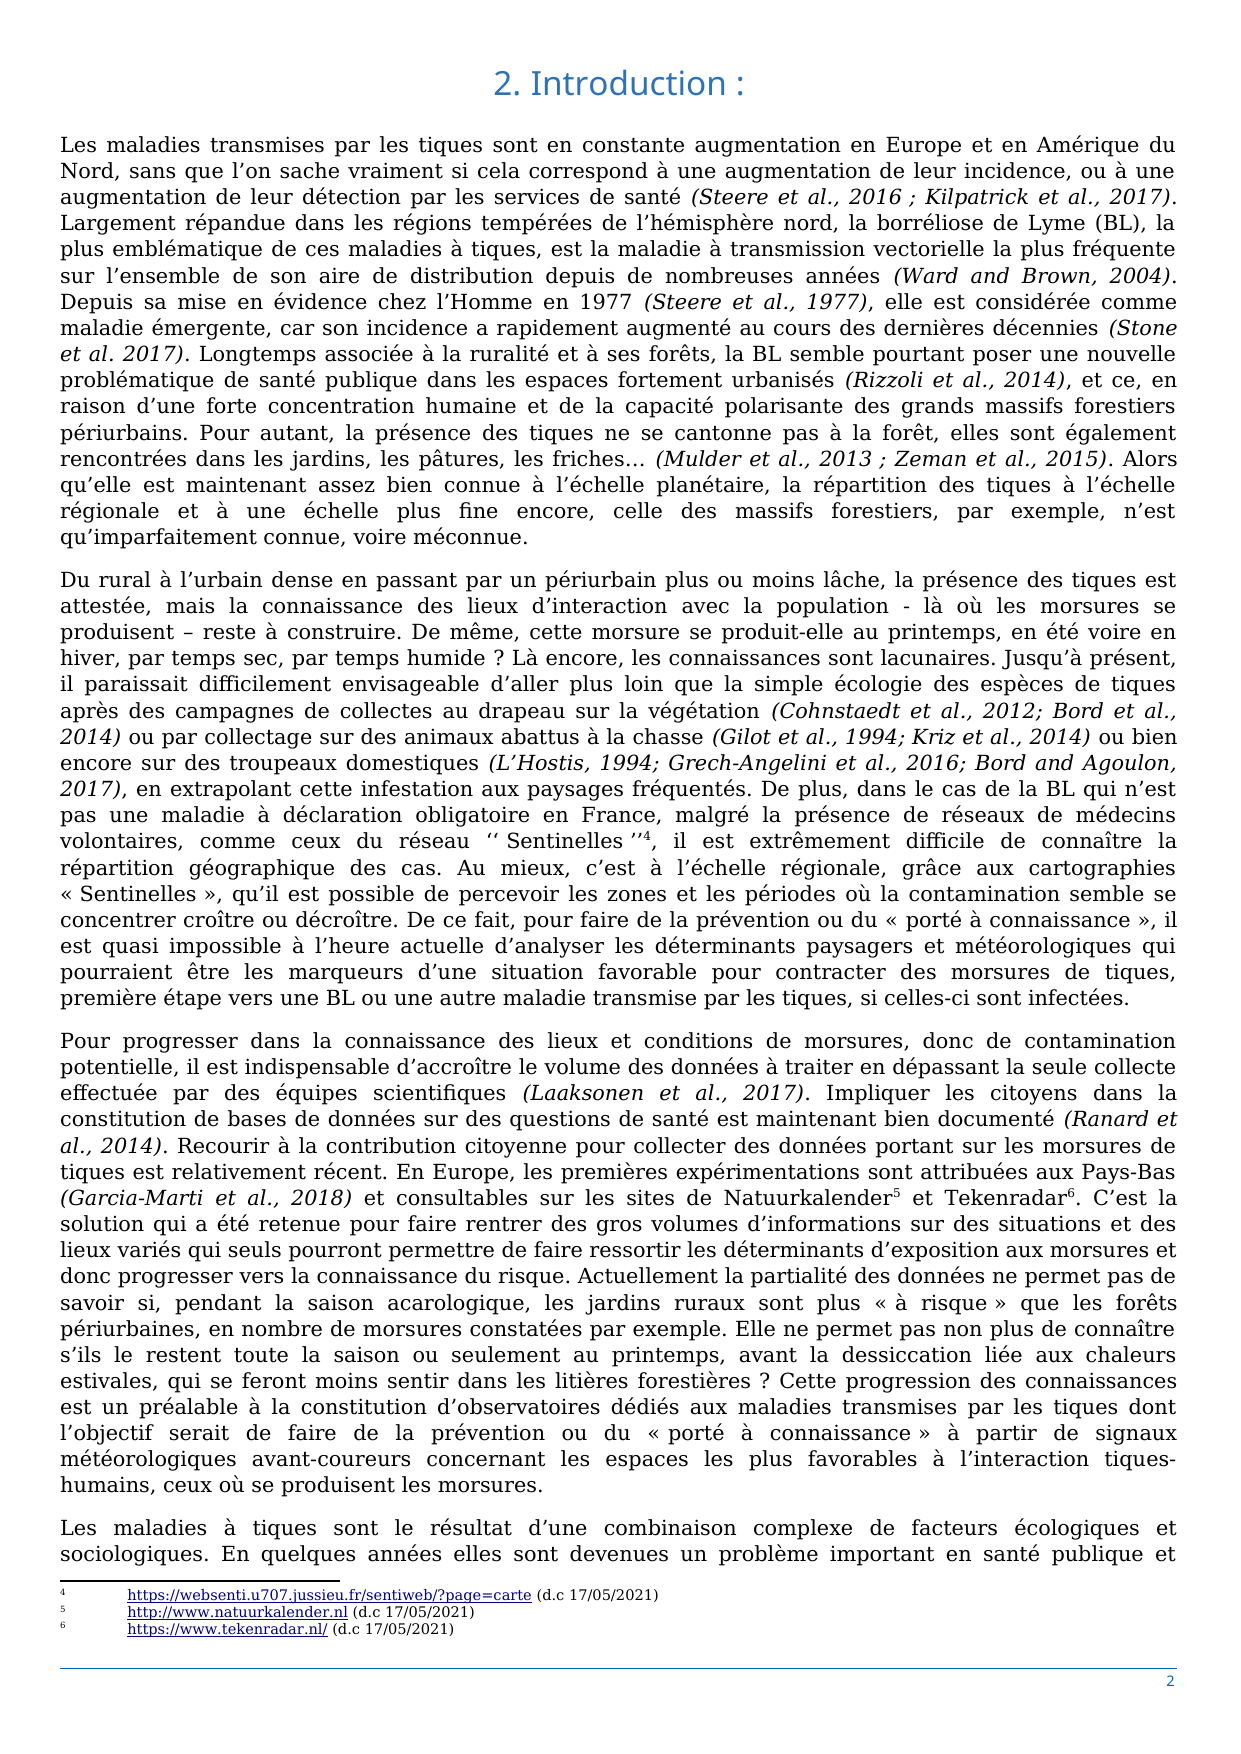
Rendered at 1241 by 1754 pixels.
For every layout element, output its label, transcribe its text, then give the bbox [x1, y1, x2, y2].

text https://www.tekenradar.nl/ (d.c 17/05/2021) [60, 1621, 1177, 1638]
text Du rural à l’urbain dense en passant par un périurbain plus ou moins lâche, la présence des tiques est attestée, mais la connaissance des lieux d’interaction avec la population - là où les morsures se produisent – reste à construire. De même, cette morsure se produit-elle au printemps, en été voire en hiver, par temps sec, par temps humide ? Là encore, les connaissances sont lacunaires. Jusqu’à présent, il paraissait difficilement envisageable d’aller plus loin que la simple écologie des espèces de tiques après des campagnes de collectes au drapeau sur la végétation (Cohnstaedt et al., 2012; Bord et al., 2014) ou par collectage sur des animaux abattus à la chasse (Gilot et al., 1994; Kriz et al., 2014) ou bien encore sur des troupeaux domestiques (L’Hostis, 1994; Grech-Angelini et al., 2016; Bord and Agoulon, 2017), en extrapolant cette infestation aux paysages fréquentés. De plus, dans le cas de la BL qui n’est pas une maladie à déclaration obligatoire en France, malgré la présence de réseaux de médecins volontaires, comme ceux du réseau ‘‘ Sentinelles ’’, il est extrêmement difficile de connaître la répartition géographique des cas. Au mieux, c’est à l’échelle régionale, grâce aux cartographies « Sentinelles », qu’il est possible de percevoir les zones et les périodes où la contamination semble se concentrer croître ou décroître. De ce fait, pour faire de la prévention ou du « porté à connaissance », il est quasi impossible à l’heure actuelle d’analyser les déterminants paysagers et météorologiques qui pourraient être les marqueurs d’une situation favorable pour contracter des morsures de tiques, première étape vers une BL ou une autre maladie transmise par les tiques, si celles-ci sont infectées. [60, 568, 1177, 1011]
text http://www.natuurkalender.nl (d.c 17/05/2021) [60, 1604, 1177, 1621]
text Les maladies à tiques sont le résultat d’une combinaison complexe de facteurs écologiques et sociologiques. En quelques années elles sont devenues un problème important en santé publique et [60, 1516, 1177, 1567]
text Pour progresser dans la connaissance des lieux et conditions de morsures, donc de contamination potentielle, il est indispensable d’accroître le volume des données à traiter en dépassant la seule collecte effectuée par des équipes scientifiques (Laaksonen et al., 2017). Impliquer les citoyens dans la constitution de bases de données sur des questions de santé est maintenant bien documenté (Ranard et al., 2014). Recourir à la contribution citoyenne pour collecter des données portant sur les morsures de tiques est relativement récent. En Europe, les premières expérimentations sont attribuées aux Pays-Bas (Garcia-Marti et al., 2018) et consultables sur les sites de Natuurkalender et Tekenradar. C’est la solution qui a été retenue pour faire rentrer des gros volumes d’informations sur des situations et des lieux variés qui seuls pourront permettre de faire ressortir les déterminants d’exposition aux morsures et donc progresser vers la connaissance du risque. Actuellement la partialité des données ne permet pas de savoir si, pendant la saison acarologique, les jardins ruraux sont plus « à risque » que les forêts périurbaines, en nombre de morsures constatées par exemple. Elle ne permet pas non plus de connaître s’ils le restent toute la saison ou seulement au printemps, avant la dessiccation liée aux chaleurs estivales, qui se feront moins sentir dans les litières forestières ? Cette progression des connaissances est un préalable à la constitution d’observatoires dédiés aux maladies transmises par les tiques dont l’objectif serait de faire de la prévention ou du « porté à connaissance » à partir de signaux météorologiques avant-coureurs concernant les espaces les plus favorables à l’interaction tiques-humains, ceux où se produisent les morsures. [60, 1029, 1177, 1498]
text Les maladies transmises par les tiques sont en constante augmentation en Europe et en Amérique du Nord, sans que l’on sache vraiment si cela correspond à une augmentation de leur incidence, ou à une augmentation de leur détection par les services de santé (Steere et al., 2016 ; Kilpatrick et al., 2017). Largement répandue dans les régions tempérées de l’hémisphère nord, la borréliose de Lyme (BL), la plus emblématique de ces maladies à tiques, est la maladie à transmission vectorielle la plus fréquente sur l’ensemble de son aire de distribution depuis de nombreuses années (Ward and Brown, 2004). Depuis sa mise en évidence chez l’Homme en 1977 (Steere et al., 1977), elle est considérée comme maladie émergente, car son incidence a rapidement augmenté au cours des dernières décennies (Stone et al. 2017). Longtemps associée à la ruralité et à ses forêts, la BL semble pourtant poser une nouvelle problématique de santé publique dans les espaces fortement urbanisés (Rizzoli et al., 2014), et ce, en raison d’une forte concentration humaine et de la capacité polarisante des grands massifs forestiers périurbains. Pour autant, la présence des tiques ne se cantonne pas à la forêt, elles sont également rencontrées dans les jardins, les pâtures, les friches… (Mulder et al., 2013 ; Zeman et al., 2015). Alors qu’elle est maintenant assez bien connue à l’échelle planétaire, la répartition des tiques à l’échelle régionale et à une échelle plus fine encore, celle des massifs forestiers, par exemple, n’est qu’imparfaitement connue, voire méconnue. [60, 133, 1177, 549]
subtitle Introduction : [60, 60, 1177, 105]
text https://websenti.u707.jussieu.fr/sentiweb/?page=carte (d.c 17/05/2021) [60, 1587, 1177, 1604]
